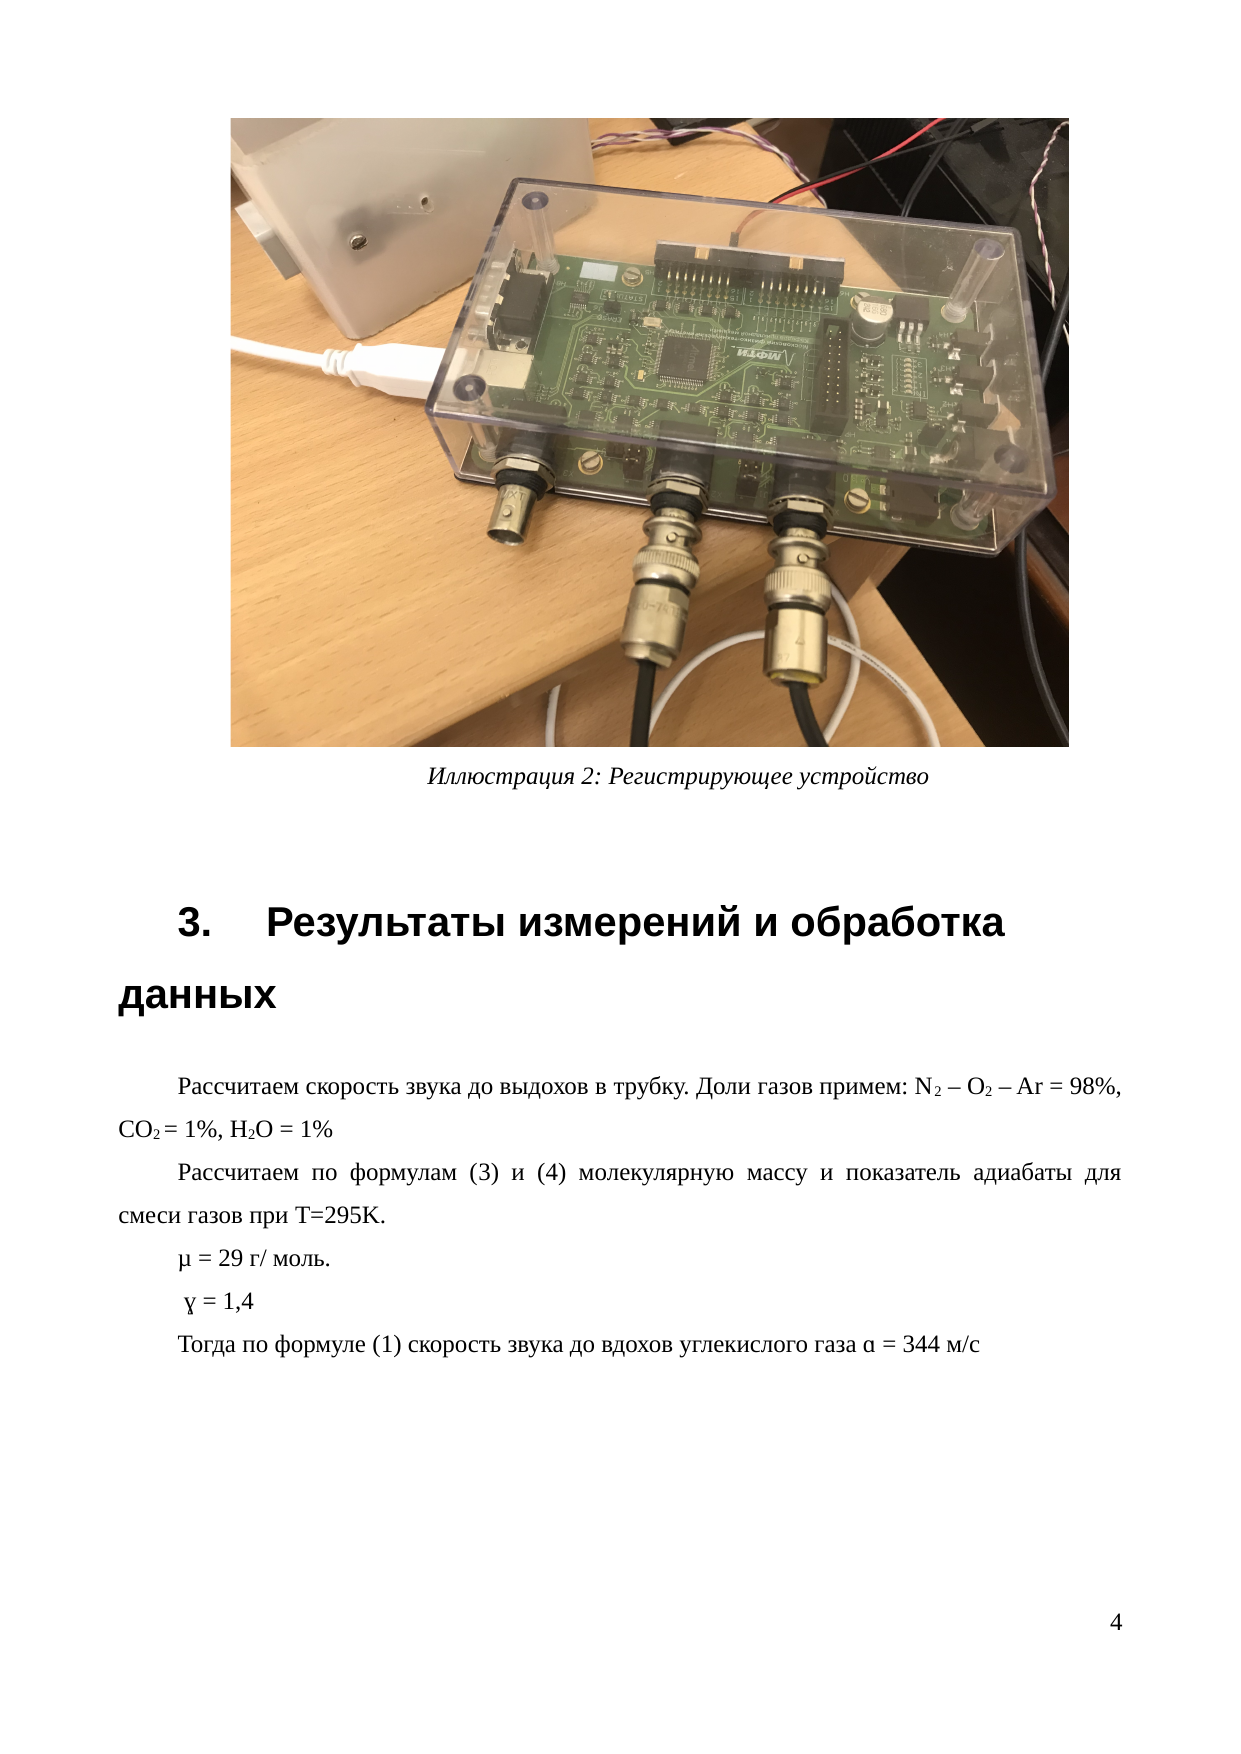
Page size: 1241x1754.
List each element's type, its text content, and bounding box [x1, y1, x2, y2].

text Тогда по формуле (1) скорость звука до вдохов углекислого газа ɑ = 344 м/c [118, 1329, 1122, 1358]
picture [230, 118, 1069, 747]
text Рассчитаем скорость звука до выдохов в трубку. Доли газов примем: N2 – O2 – Ar = 98%, CO2 = 1%, H2O = 1% [118, 1071, 1122, 1143]
text Рассчитаем по формулам (3) и (4) молекулярную массу и показатель адиабаты для смеси газов при T=295K. [118, 1157, 1122, 1229]
text µ = 29 г/ моль. [118, 1243, 1122, 1272]
subtitle Результаты измерений и обработка данных [118, 898, 1122, 1017]
text ɣ = 1,4 [118, 1286, 1122, 1315]
text Иллюстрация 2: Регистрирующее устройство [204, 118, 1096, 790]
